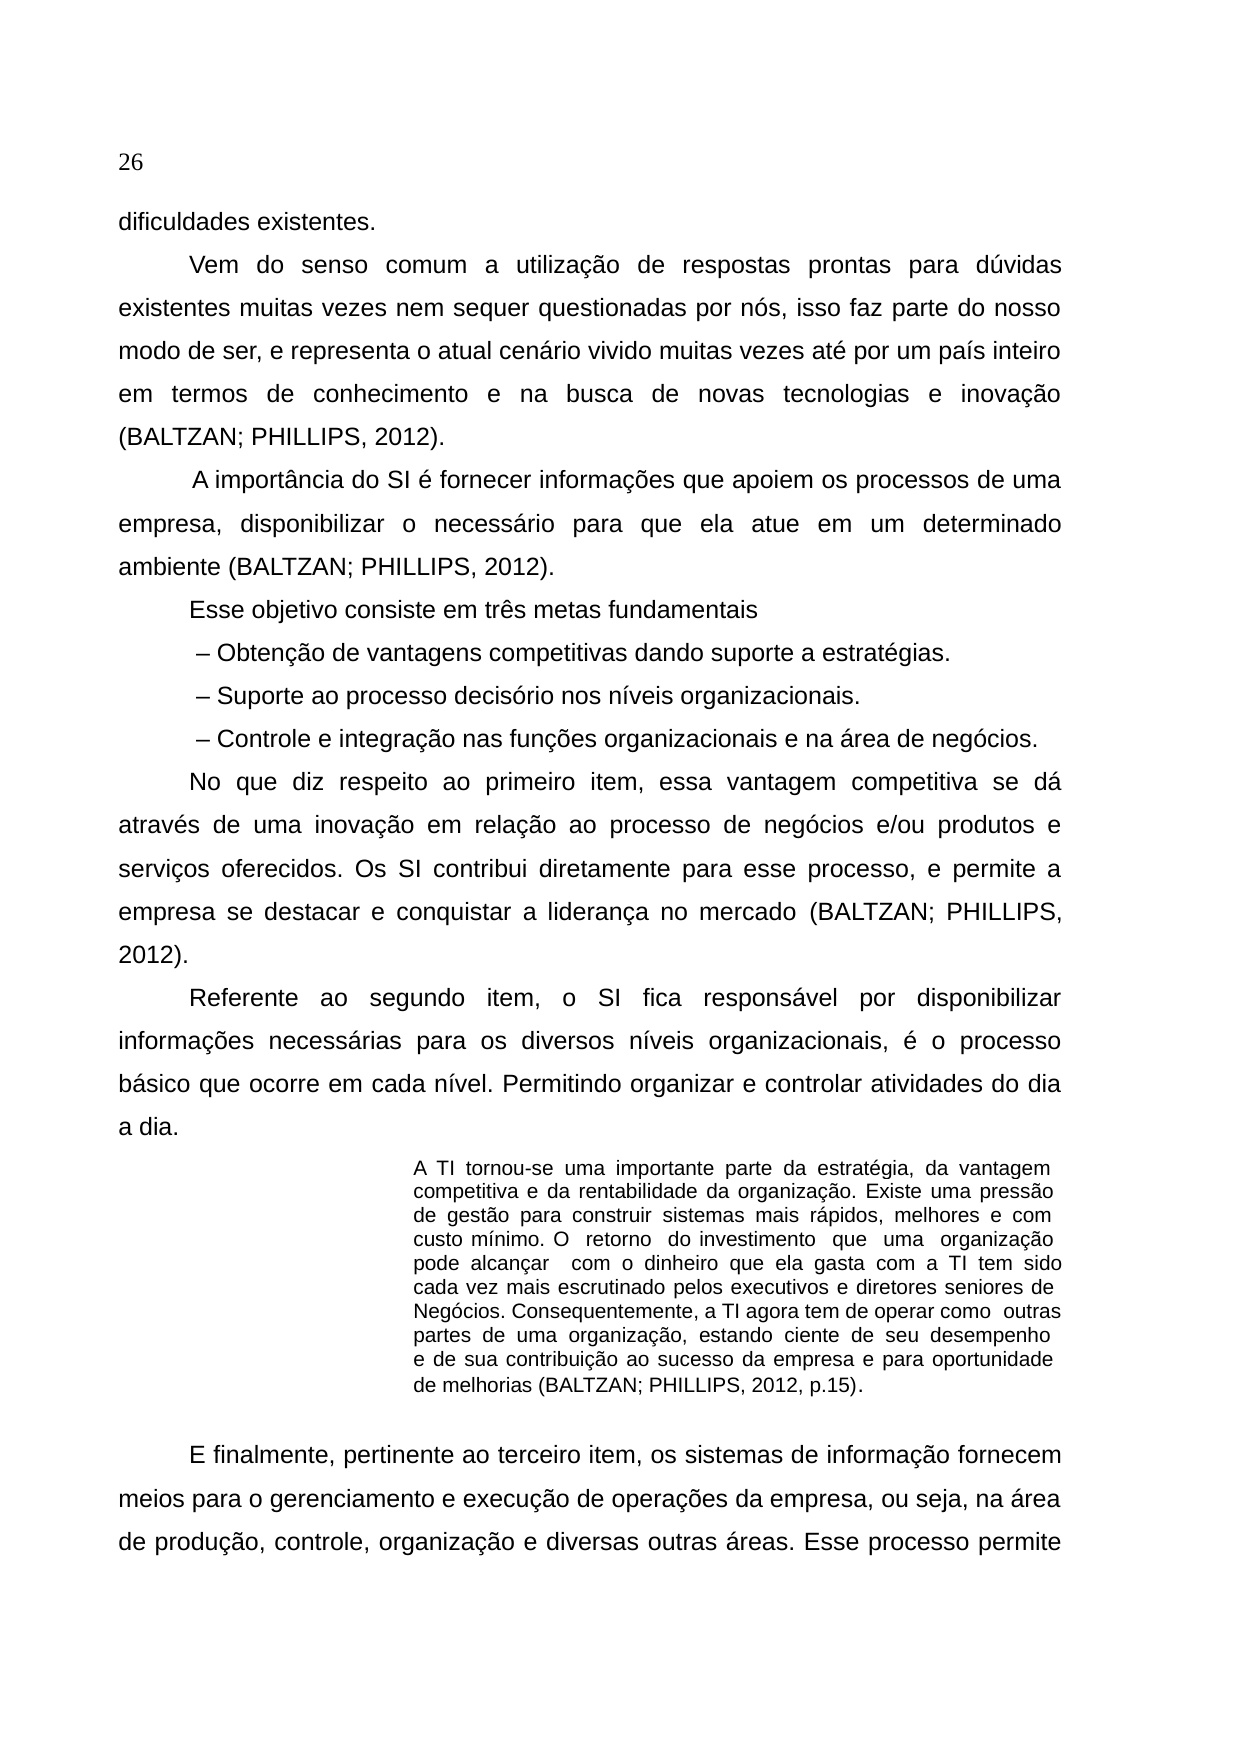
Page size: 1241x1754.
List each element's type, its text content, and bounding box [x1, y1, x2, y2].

text E finalmente, pertinente ao terceiro item, os sistemas de informação fornecem meios para o gerenciamento e execução de operações da empresa, ou seja, na área de produção, controle, organização e diversas outras áreas. Esse processo permite [118, 1441, 1063, 1556]
text – Controle e integração nas funções organizacionais e na área de negócios. [118, 724, 1063, 753]
text A TI tornou-se uma importante parte da estratégia, da vantagem competitiva e da rentabilidade da organização. Existe uma pressão de gestão para construir sistemas mais rápidos, melhores e com custo mínimo. O retorno do investimento que uma organização pode alcançar com o dinheiro que ela gasta com a TI tem sido cada vez mais escrutinado pelos executivos e diretores seniores de Negócios. Consequentemente, a TI agora tem de operar como outras partes de uma organização, estando ciente de seu desempenho e de sua contribuição ao sucesso da empresa e para oportunidade de melhorias (BALTZAN; PHILLIPS, 2012, p.15). [354, 1155, 1063, 1397]
text Vem do senso comum a utilização de respostas prontas para dúvidas existentes muitas vezes nem sequer questionadas por nós, isso faz parte do nosso modo de ser, e representa o atual cenário vivido muitas vezes até por um país inteiro em termos de conhecimento e na busca de novas tecnologias e inovação (BALTZAN; PHILLIPS, 2012). [118, 250, 1063, 451]
text Referente ao segundo item, o SI fica responsável por disponibilizar informações necessárias para os diversos níveis organizacionais, é o processo básico que ocorre em cada nível. Permitindo organizar e controlar atividades do dia a dia. [118, 983, 1063, 1141]
text Esse objetivo consiste em três metas fundamentais [118, 595, 1063, 623]
text A importância do SI é fornecer informações que apoiem os processos de uma empresa, disponibilizar o necessário para que ela atue em um determinado ambiente (BALTZAN; PHILLIPS, 2012). [118, 465, 1063, 580]
text – Suporte ao processo decisório nos níveis organizacionais. [118, 681, 1063, 710]
text dificuldades existentes. [118, 207, 1063, 235]
text No que diz respeito ao primeiro item, essa vantagem competitiva se dá através de uma inovação em relação ao processo de negócios e/ou produtos e serviços oferecidos. Os SI contribui diretamente para esse processo, e permite a empresa se destacar e conquistar a liderança no mercado (BALTZAN; PHILLIPS, 2012). [118, 767, 1063, 968]
text – Obtenção de vantagens competitivas dando suporte a estratégias. [118, 638, 1063, 667]
